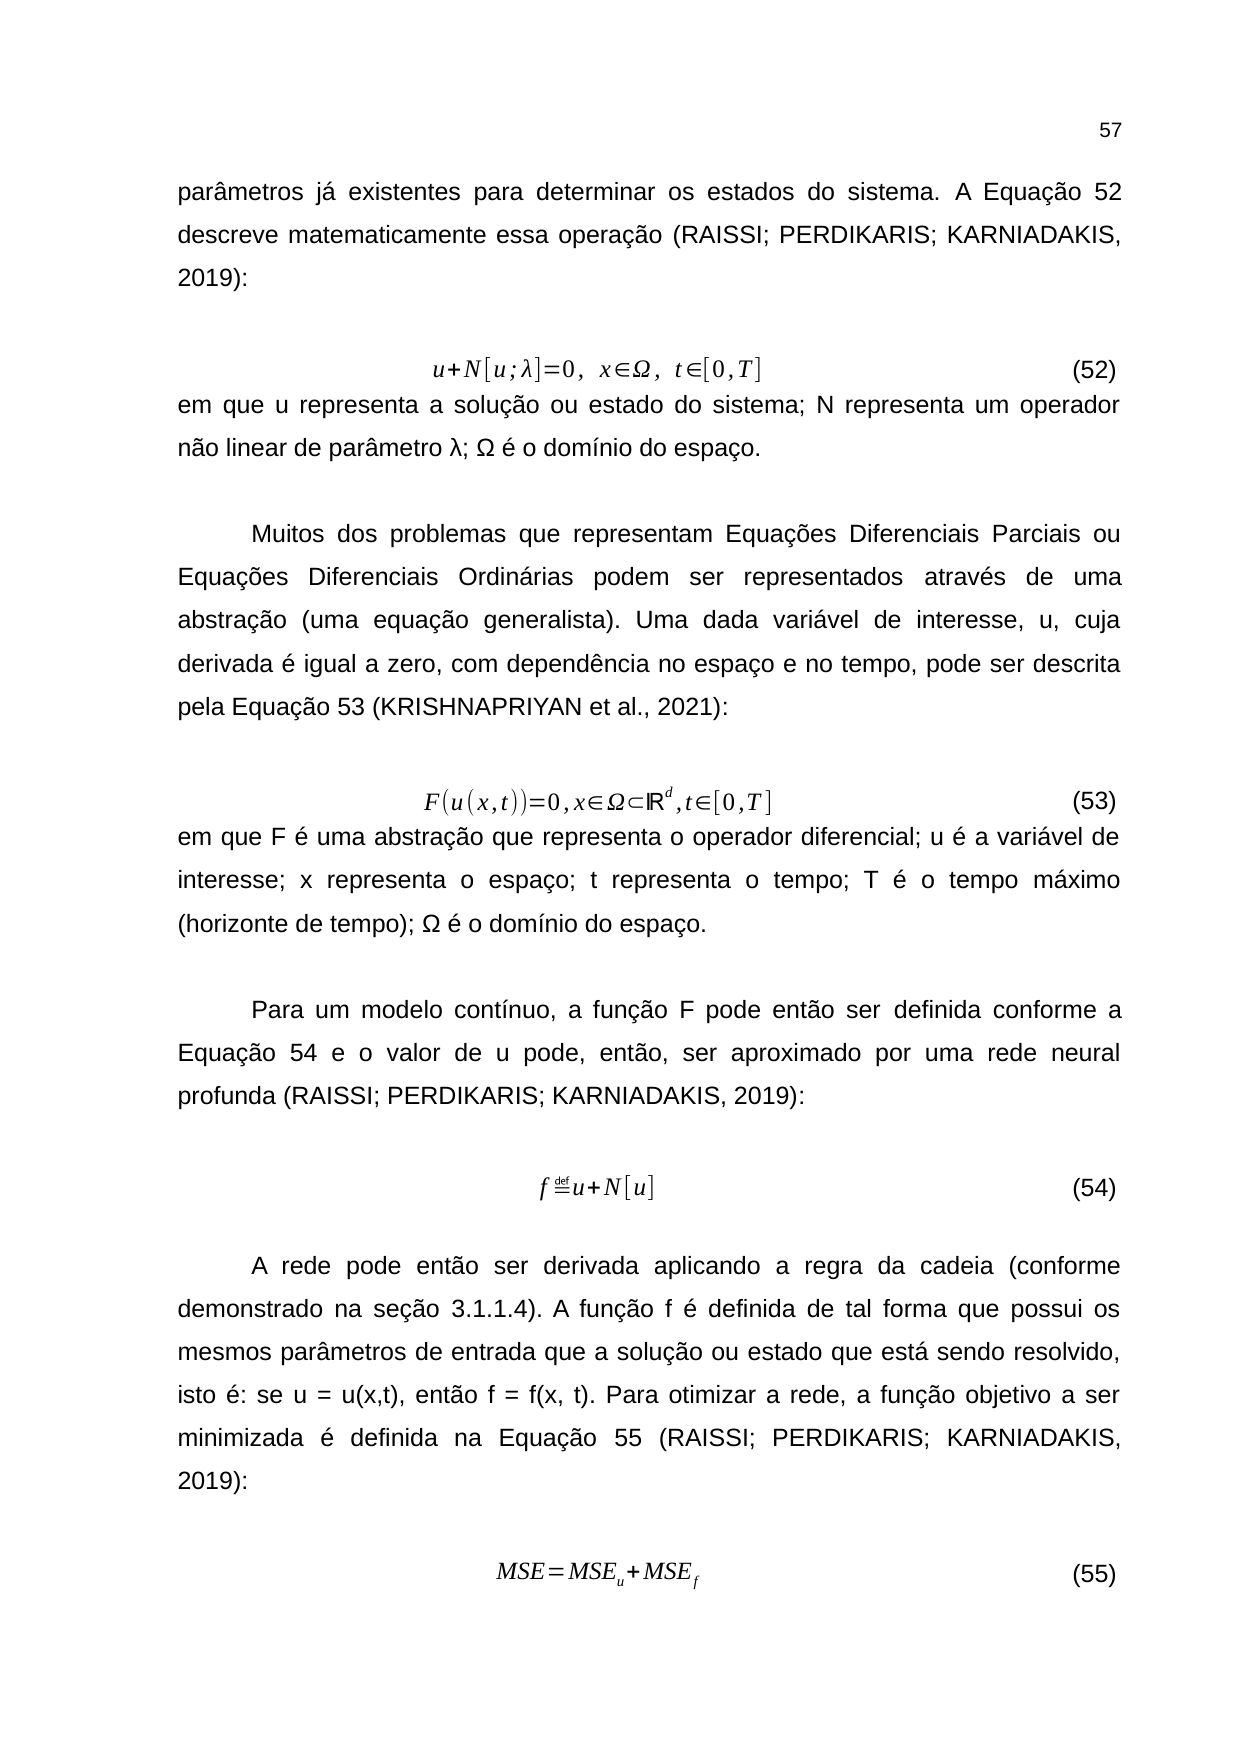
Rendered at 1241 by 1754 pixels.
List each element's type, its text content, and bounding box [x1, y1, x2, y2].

text A rede pode então ser derivada aplicando a regra da cadeia (conforme demonstrado na seção 3.1.1.4). A função f é definida de tal forma que possui os mesmos parâmetros de entrada que a solução ou estado que está sendo resolvido, isto é: se u = u(x,t), então f = f(x, t). Para otimizar a rede, a função objetivo a ser minimizada é definida na Equação 55 (RAISSI; PERDIKARIS; KARNIADAKIS, 2019): [177, 1251, 1122, 1495]
table_header [177, 778, 1017, 822]
text em que F é uma abstração que representa o operador diferencial; u é a variável de interesse; x representa o espaço; t representa o tempo; T é o tempo máximo (horizonte de tempo); Ω é o domínio do espaço. [177, 822, 1122, 937]
table_header (53) [1017, 778, 1122, 822]
table_header (54) [1017, 1167, 1122, 1207]
text Muitos dos problemas que representam Equações Diferenciais Parciais ou Equações Diferenciais Ordinárias podem ser representados através de uma abstração (uma equação generalista). Uma dada variável de interesse, u, cuja derivada é igual a zero, com dependência no espaço e no tempo, pode ser descrita pela Equação 53 (KRISHNAPRIYAN et al., 2021): [177, 519, 1122, 720]
text Para um modelo contínuo, a função F pode então ser definida conforme a Equação 54 e o valor de u pode, então, ser aproximado por uma rede neural profunda (RAISSI; PERDIKARIS; KARNIADAKIS, 2019): [177, 995, 1122, 1110]
table_header (55) [1017, 1553, 1122, 1595]
table_header [177, 1167, 1017, 1207]
table_header (52) [1017, 350, 1122, 390]
table_header [177, 350, 1017, 390]
text parâmetros já existentes para determinar os estados do sistema. A Equação 52 descreve matematicamente essa operação (RAISSI; PERDIKARIS; KARNIADAKIS, 2019): [177, 177, 1122, 292]
text em que u representa a solução ou estado do sistema; N representa um operador não linear de parâmetro λ; Ω é o domínio do espaço. [177, 390, 1122, 462]
table_header [177, 1553, 1017, 1595]
